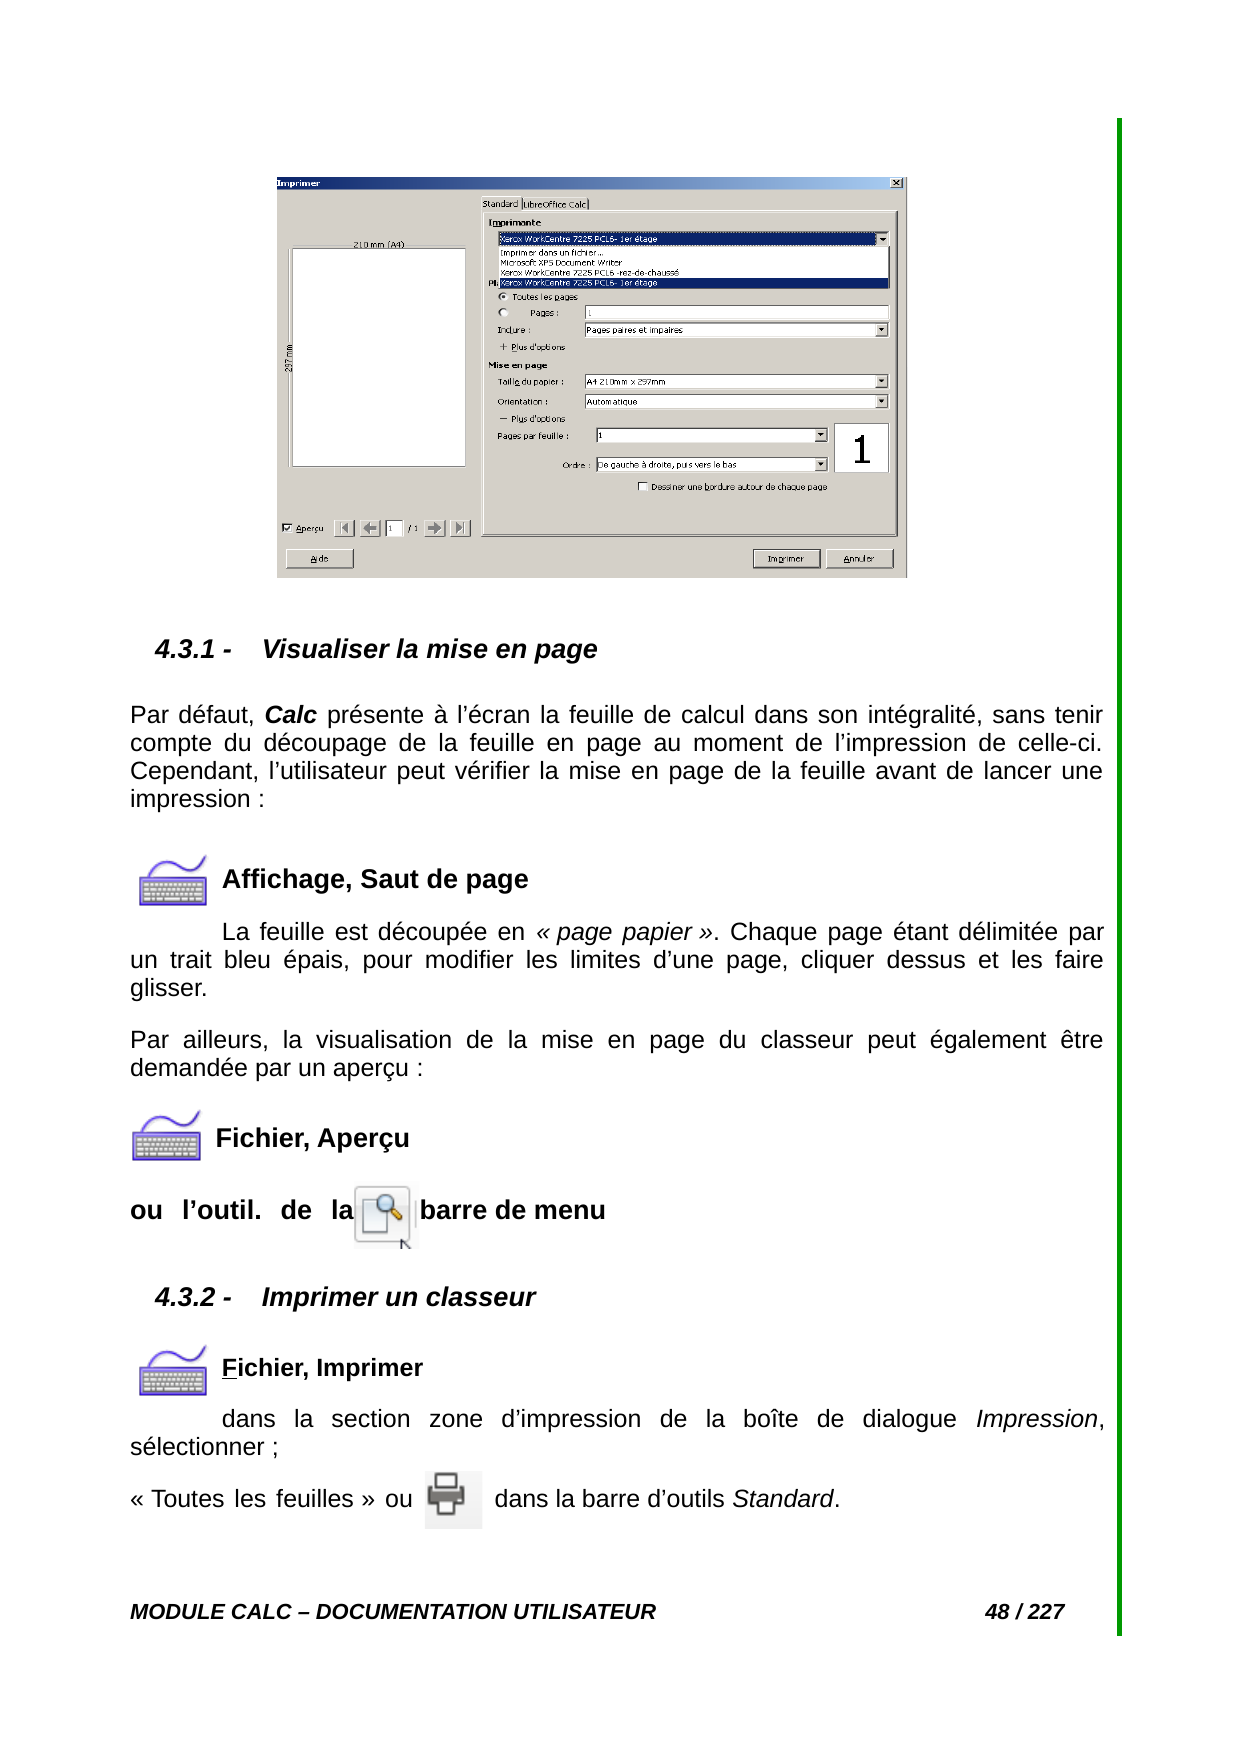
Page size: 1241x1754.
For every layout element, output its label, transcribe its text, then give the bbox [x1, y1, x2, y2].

subtitle Imprimer un classeur [155, 1282, 1105, 1313]
text dans la section zone d’impression de la boîte de dialogue Impression, sélectionner ; [130, 1405, 1105, 1461]
text La feuille est découpée en « page papier ». Chaque page étant délimitée par un trait bleu épais, pour modifier les limites d’une page, cliquer dessus et les faire glisser. [130, 918, 1105, 1002]
text dans la barre d’outils Standard. [483, 1484, 1105, 1512]
text barre de menu [420, 1195, 993, 1225]
text Affichage, Saut de page [210, 864, 1105, 894]
text ou l’outil. de la [130, 1195, 353, 1225]
picture [128, 1100, 204, 1175]
subtitle Visualiser la mise en page [155, 634, 1105, 665]
text Fichier, Aperçu [204, 1123, 1105, 1153]
picture [135, 1334, 210, 1410]
picture [353, 1181, 420, 1249]
text Par défaut, Calc présente à l’écran la feuille de calcul dans son intégralité, sans tenir compte du découpage de la feuille en page au moment de l’impression de celle-ci. Cependant, l’utilisateur peut vérifier la mise en page de la feuille avant de lancer une impression : [130, 701, 1105, 812]
picture [424, 1471, 483, 1529]
text Par ailleurs, la visualisation de la mise en page du classeur peut également être demandée par un aperçu : [130, 1025, 1105, 1081]
picture [135, 844, 210, 920]
text Fichier, Imprimer [210, 1353, 1105, 1381]
text « Toutes les feuilles » ou [130, 1484, 424, 1512]
